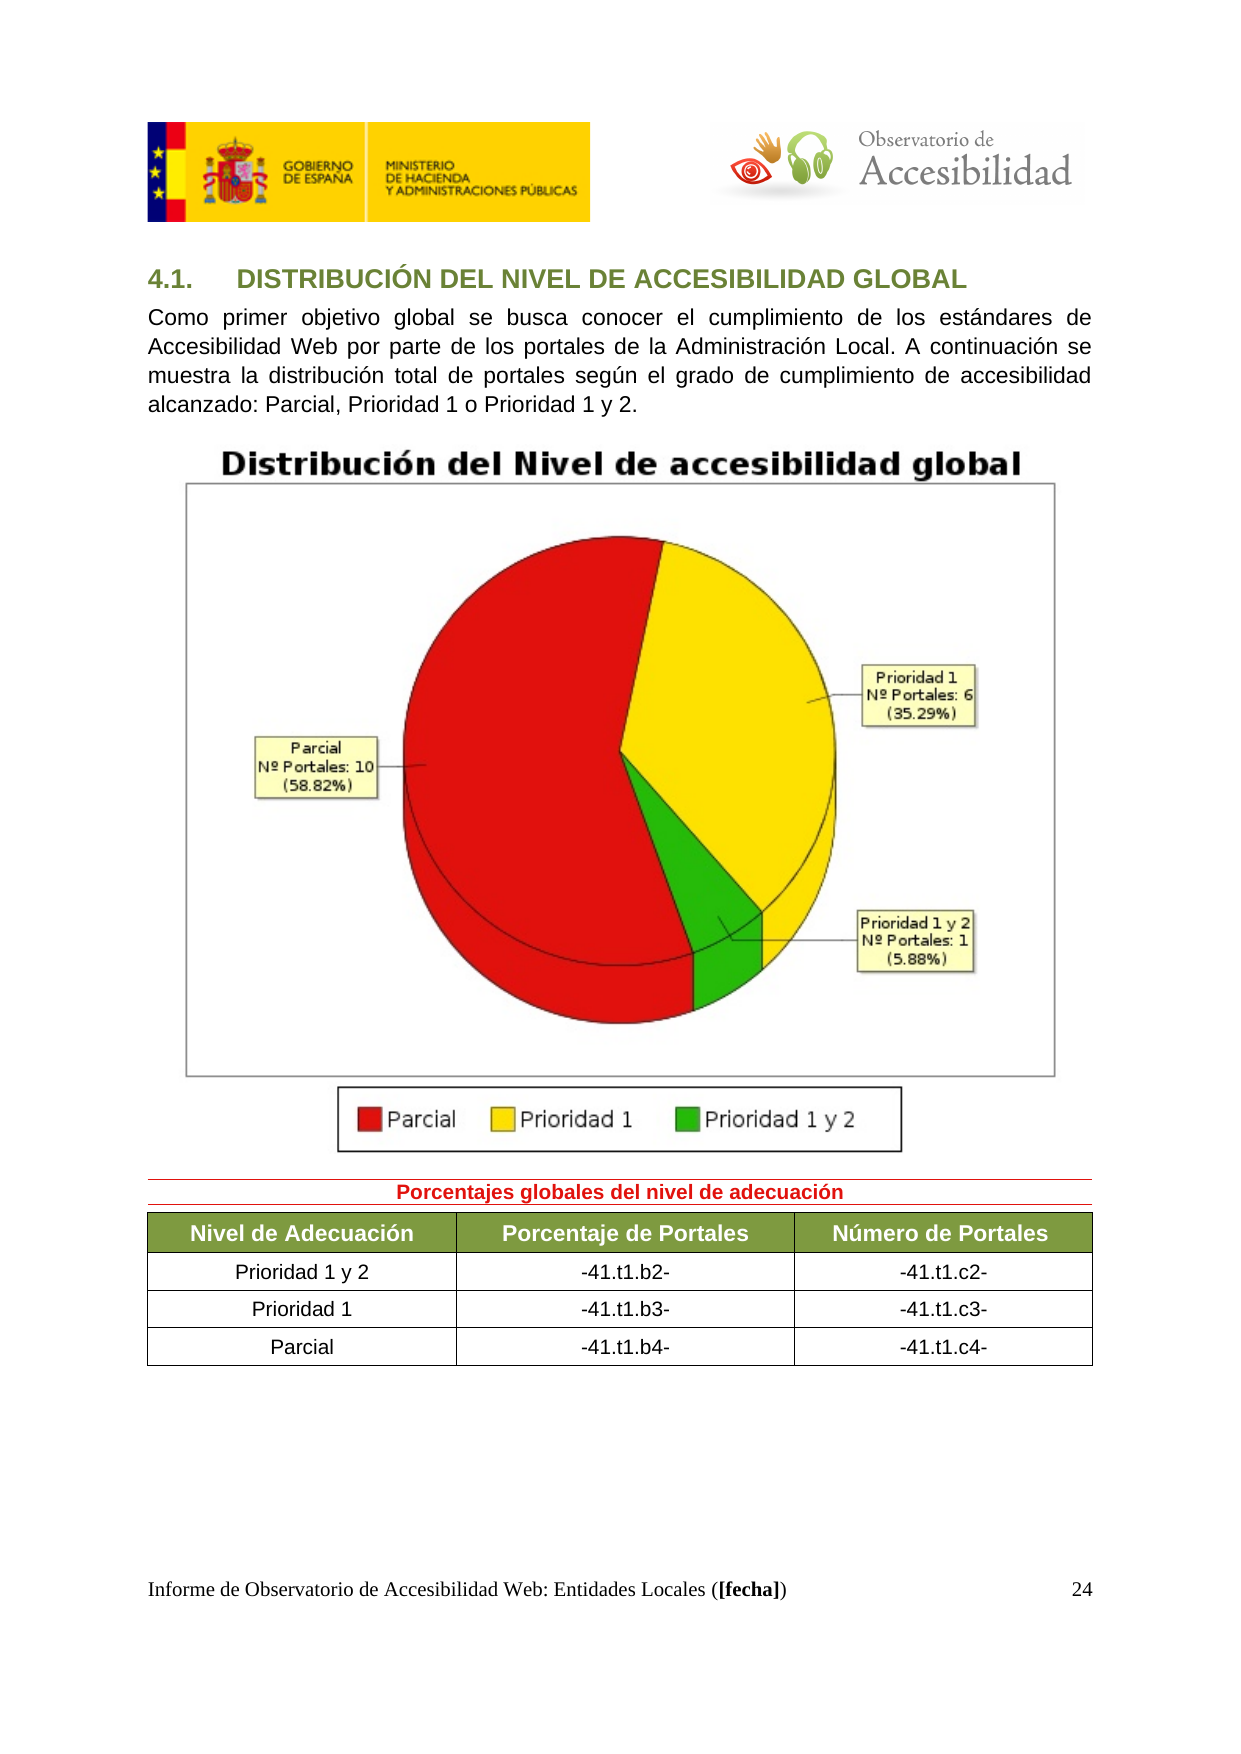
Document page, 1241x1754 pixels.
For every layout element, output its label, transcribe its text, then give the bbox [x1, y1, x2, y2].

text Porcentajes globales del nivel de adecuación [148, 1180, 1092, 1204]
table_cell -41.t1.c3- [795, 1291, 1092, 1327]
table_cell -41.t1.b2- [457, 1253, 794, 1290]
picture [710, 122, 1086, 205]
list Distribución del nivel de accesibilidad global [148, 263, 1092, 294]
table_header Nivel de Adecuación [148, 1213, 456, 1252]
picture [178, 444, 1062, 1154]
table_cell Prioridad 1 y 2 [148, 1253, 456, 1290]
table_header Porcentaje de Portales [457, 1213, 794, 1252]
picture [147, 122, 591, 222]
table_cell Prioridad 1 [148, 1291, 456, 1327]
table_cell -41.t1.c4- [795, 1328, 1092, 1365]
table_cell -41.t1.c2- [795, 1253, 1092, 1290]
table_cell Parcial [148, 1328, 456, 1365]
table_cell -41.t1.b4- [457, 1328, 794, 1365]
table_cell -41.t1.b3- [457, 1291, 794, 1327]
table_header Número de Portales [795, 1213, 1092, 1252]
text Como primer objetivo global se busca conocer el cumplimiento de los estándares de Accesibilidad Web por parte de los portales de la Administración Local. A continuación se muestra la distribución total de portales según el grado de cumplimiento de accesibilidad alcanzado: Parcial, Prioridad 1 o Prioridad 1 y 2. [148, 304, 1092, 417]
